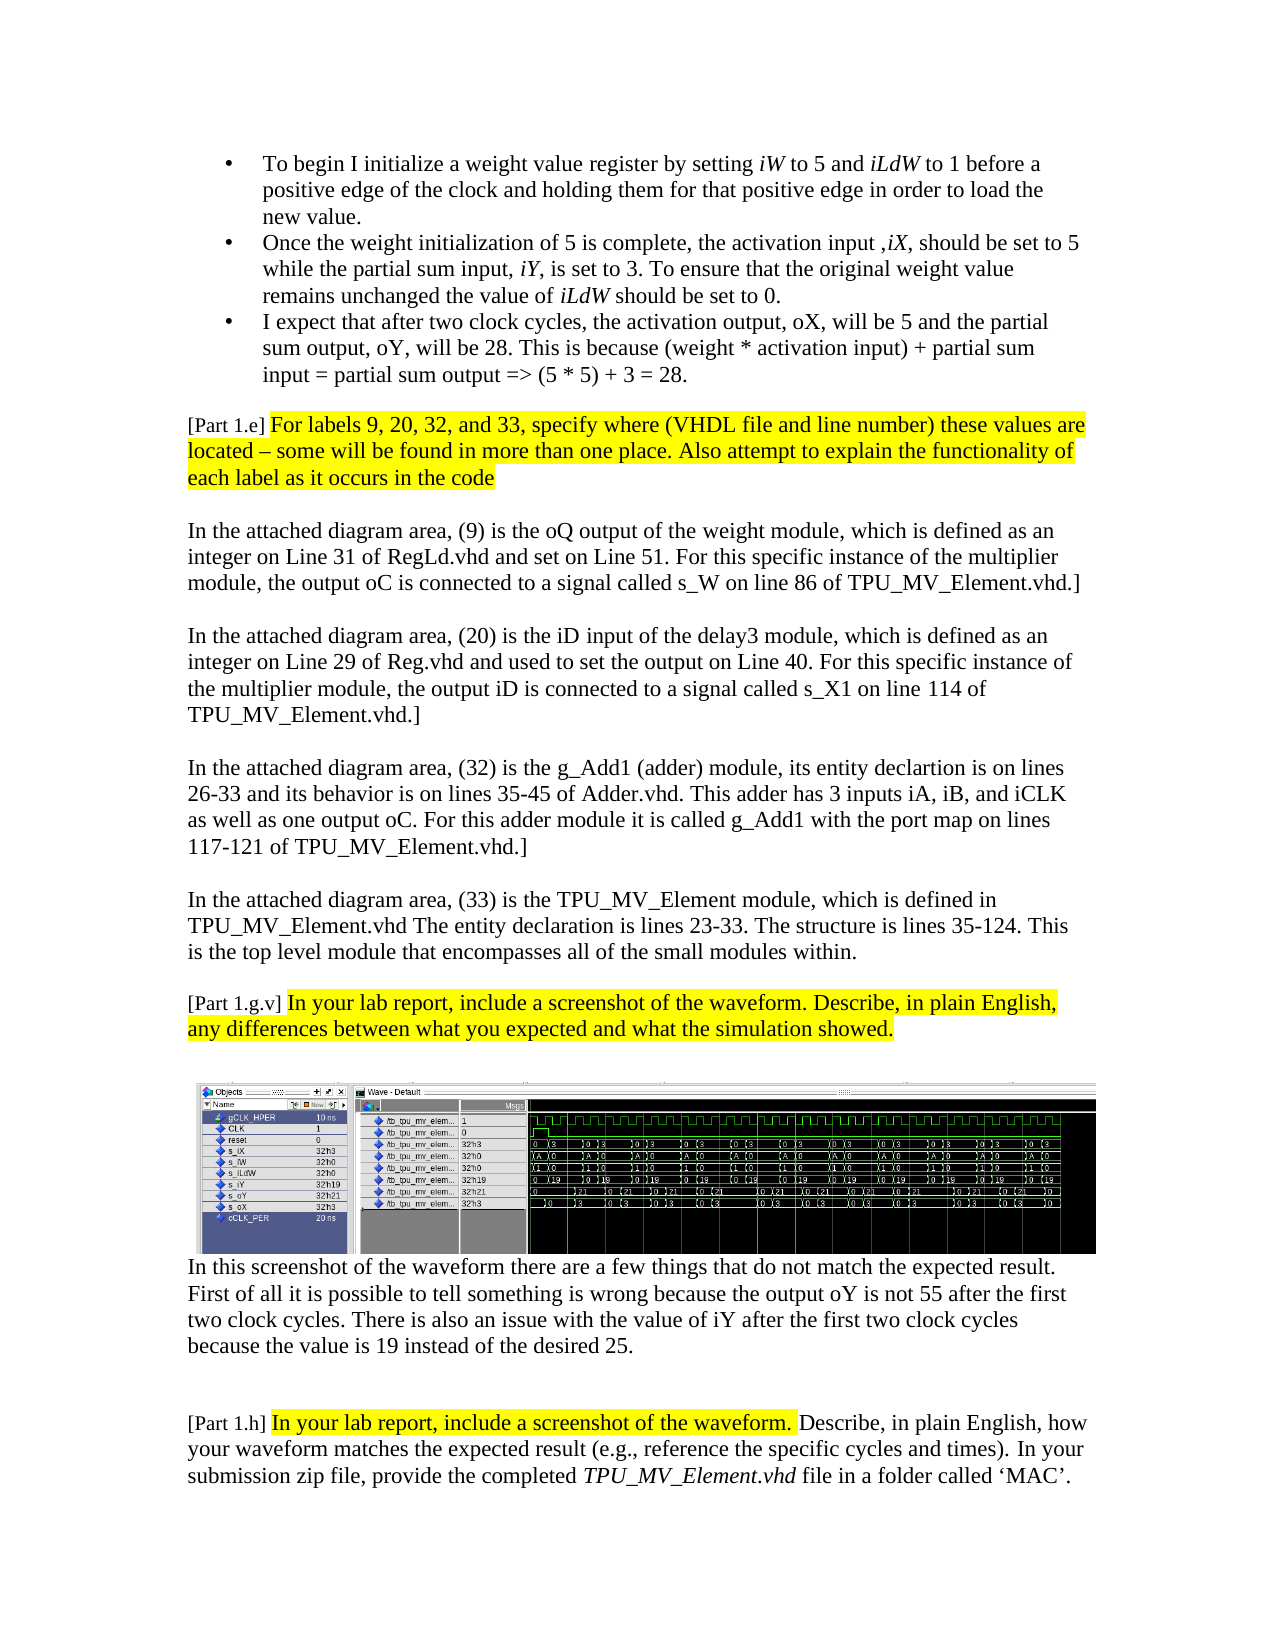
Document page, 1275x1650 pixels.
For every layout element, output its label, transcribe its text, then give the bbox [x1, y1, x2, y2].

list To begin I initialize a weight value register by setting iW to 5 and iLdW to 1 before a positive edge of the clock and holding them for that positive edge in order to load the new value. [225, 150, 1087, 229]
text In the attached diagram area, (9) is the oQ output of the weight module, which is defined as an integer on Line 31 of RegLd.vhd and set on Line 51. For this specific instance of the multiplier module, the output oC is connected to a signal called s_W on line 86 of TPU_MV_Element.vhd.] [187, 517, 1087, 596]
text In this screenshot of the waveform there are a few things that do not match the expected result. First of all it is possible to tell something is wrong because the output oY is not 55 after the first two clock cycles. There is also an issue with the value of iY after the first two clock cycles because the value is 19 instead of the desired 25. [187, 1068, 1087, 1359]
text [Part 1.h] In your lab report, include a screenshot of the waveform. Describe, in plain English, how your waveform matches the expected result (e.g., reference the specific cycles and times). In your submission zip file, provide the completed TPU_MV_Element.vhd file in a folder called ‘MAC’. [187, 1409, 1087, 1488]
text [Part 1.e] For labels 9, 20, 32, and 33, specify where (VHDL file and line number) these values are located – some will be found in more than one place. Also attempt to explain the functionality of each label as it occurs in the code [187, 411, 1087, 490]
picture [196, 1082, 1096, 1254]
text In the attached diagram area, (33) is the TPU_MV_Element module, which is defined in TPU_MV_Element.vhd The entity declaration is lines 23-33. The structure is lines 35-124. This is the top level module that encompasses all of the small modules within. [187, 886, 1087, 965]
list I expect that after two clock cycles, the activation output, oX, will be 5 and the partial sum output, oY, will be 28. This is because (weight * activation input) + partial sum input = partial sum output => (5 * 5) + 3 = 28. [225, 308, 1087, 387]
text [Part 1.g.v] In your lab report, include a screenshot of the waveform. Describe, in plain English, any differences between what you expected and what the simulation showed. [187, 989, 1087, 1041]
list Once the weight initialization of 5 is complete, the activation input ,iX, should be set to 5 while the partial sum input, iY, is set to 3. To ensure that the original weight value remains unchanged the value of iLdW should be set to 0. [225, 229, 1087, 308]
text In the attached diagram area, (20) is the iD input of the delay3 module, which is defined as an integer on Line 29 of Reg.vhd and used to set the output on Line 40. For this specific instance of the multiplier module, the output iD is connected to a signal called s_X1 on line 114 of TPU_MV_Element.vhd.] [187, 622, 1087, 727]
text In the attached diagram area, (32) is the g_Add1 (adder) module, its entity declartion is on lines 26-33 and its behavior is on lines 35-45 of Adder.vhd. This adder has 3 inputs iA, iB, and iCLK as well as one output oC. For this adder module it is called g_Add1 with the port map on lines 117-121 of TPU_MV_Element.vhd.] [187, 754, 1087, 859]
